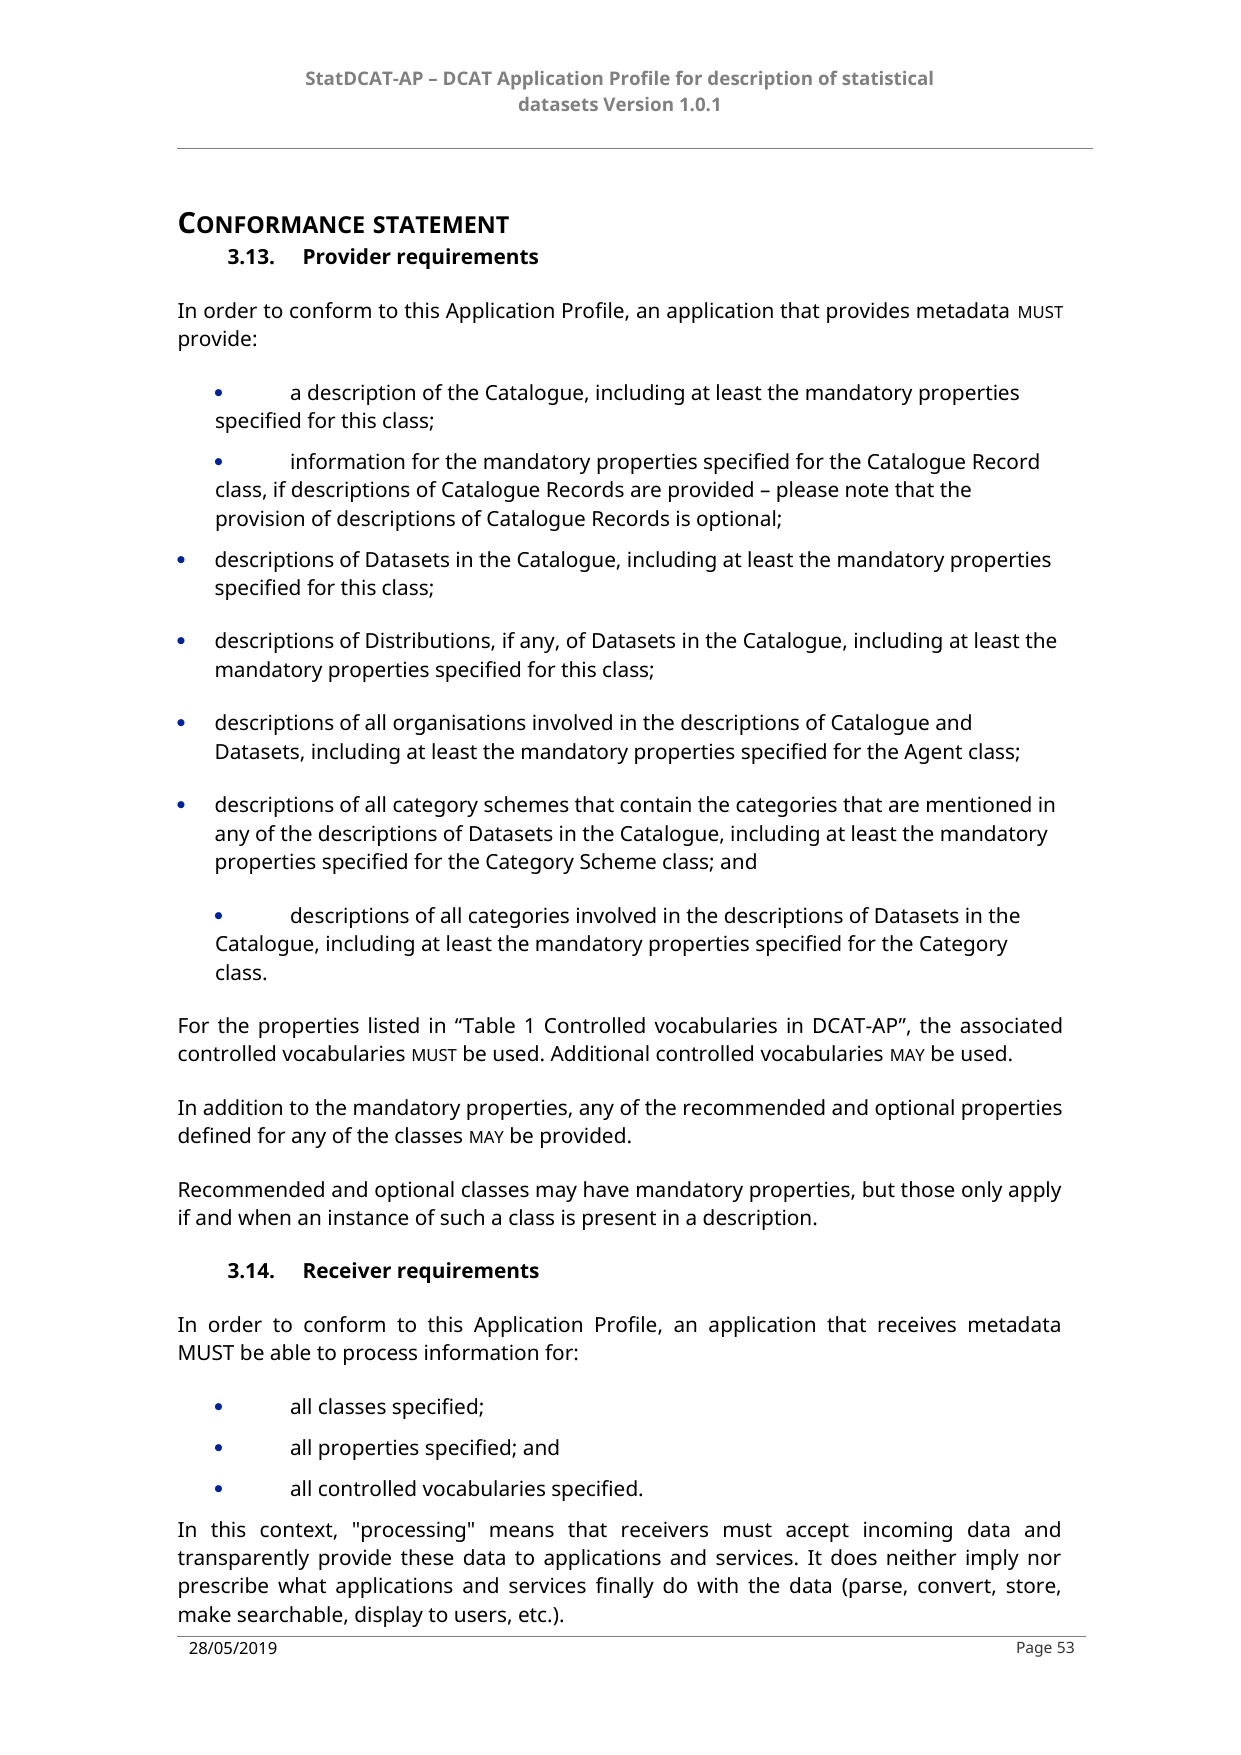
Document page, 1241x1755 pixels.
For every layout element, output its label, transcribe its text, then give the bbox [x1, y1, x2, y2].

text In order to conform to this Application Profile, an application that receives metadata MUST be able to process information for: [177, 1310, 1063, 1367]
list descriptions of all organisations involved in the descriptions of Catalogue and Datasets, including at least the mandatory properties specified for the Agent class; [177, 708, 1063, 765]
list a description of the Catalogue, including at least the mandatory properties specified for this class; [215, 378, 1063, 434]
text In addition to the mandatory properties, any of the recommended and optional properties defined for any of the classes may be provided. [177, 1093, 1063, 1150]
list descriptions of Distributions, if any, of Datasets in the Catalogue, including at least the mandatory properties specified for this class; [177, 627, 1063, 683]
list descriptions of Datasets in the Catalogue, including at least the mandatory properties specified for this class; [177, 545, 1063, 602]
text For the properties listed in “Table 1 Controlled vocabularies in DCAT-AP”, the associated controlled vocabularies must be used. Additional controlled vocabularies may be used. [177, 1011, 1063, 1068]
subtitle Conformance statement [177, 203, 1063, 242]
subtitle Provider requirements [227, 242, 1063, 271]
list descriptions of all categories involved in the descriptions of Datasets in the Catalogue, including at least the mandatory properties specified for the Category class. [215, 901, 1063, 986]
list descriptions of all category schemes that contain the categories that are mentioned in any of the descriptions of Datasets in the Catalogue, including at least the mandatory properties specified for the Category Scheme class; and [177, 790, 1063, 876]
text In order to conform to this Application Profile, an application that provides metadata must provide: [177, 296, 1063, 353]
list all controlled vocabularies specified. [215, 1474, 1063, 1502]
text Recommended and optional classes may have mandatory properties, but those only apply if and when an instance of such a class is present in a description. [177, 1175, 1063, 1232]
list all classes specified; [215, 1392, 1063, 1420]
subtitle Receiver requirements [227, 1257, 1063, 1285]
list all properties specified; and [215, 1433, 1063, 1461]
list information for the mandatory properties specified for the Catalogue Record class, if descriptions of Catalogue Records are provided – please note that the provision of descriptions of Catalogue Records is optional; [215, 447, 1063, 532]
text In this context, "processing" means that receivers must accept incoming data and transparently provide these data to applications and services. It does neither imply nor prescribe what applications and services finally do with the data (parse, convert, store, make searchable, display to users, etc.). [177, 1515, 1063, 1628]
